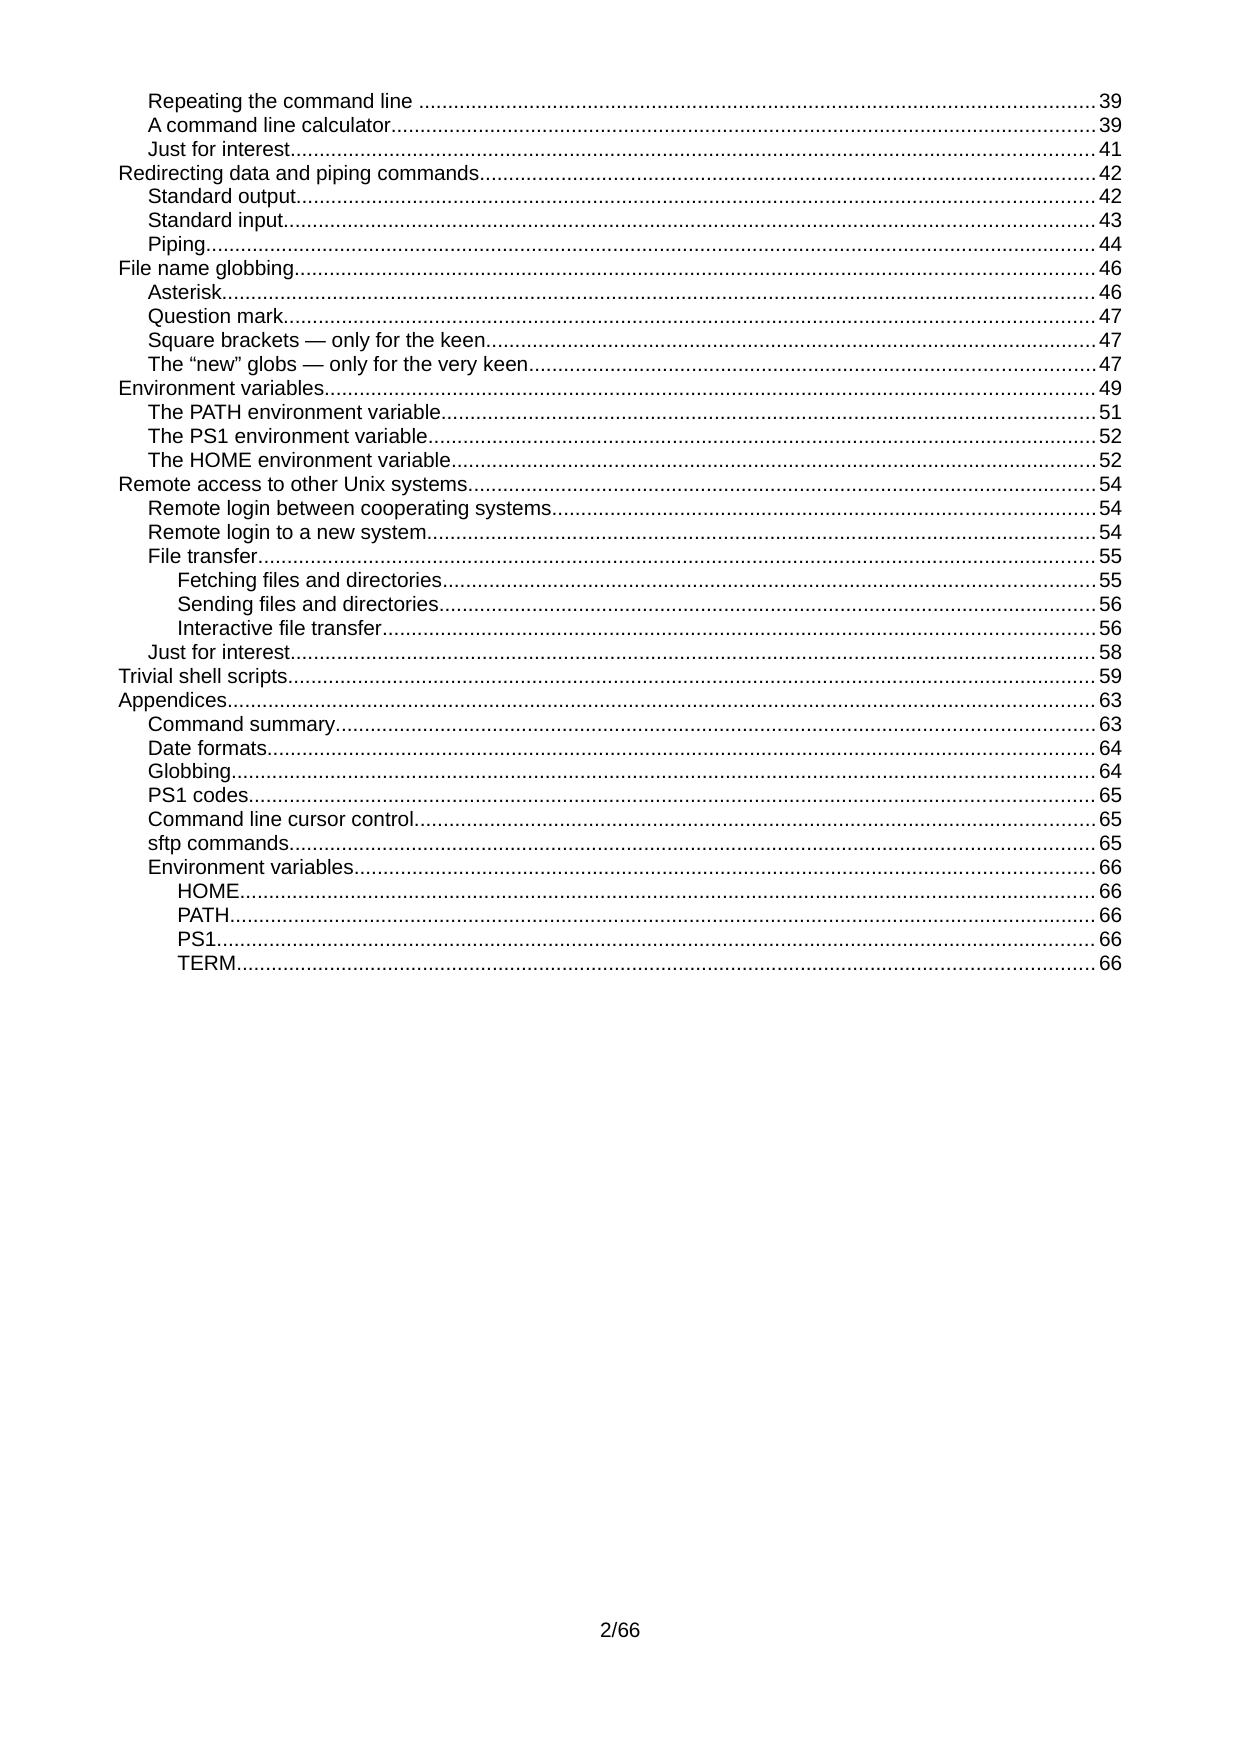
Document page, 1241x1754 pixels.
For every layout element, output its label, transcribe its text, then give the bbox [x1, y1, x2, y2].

text Interactive file transfer 56 [177, 616, 1122, 639]
text Remote access to other Unix systems 54 [118, 472, 1122, 496]
text The “new” globs — only for the very keen 47 [148, 352, 1122, 376]
text Standard input 43 [148, 208, 1122, 232]
text Square brackets — only for the keen 47 [148, 328, 1122, 352]
text Remote login between cooperating systems 54 [148, 496, 1122, 520]
text Sending files and directories 56 [177, 592, 1122, 616]
text File transfer 55 [148, 544, 1122, 568]
text Asterisk 46 [148, 280, 1122, 304]
text PATH 66 [177, 903, 1122, 927]
text A command line calculator 39 [148, 112, 1122, 136]
text Repeating the command line 39 [148, 88, 1122, 112]
text Standard output 42 [148, 184, 1122, 208]
text Just for interest 58 [148, 639, 1122, 663]
text Globbing 64 [148, 759, 1122, 783]
text Command line cursor control 65 [148, 807, 1122, 831]
text PS1 codes 65 [148, 783, 1122, 807]
text The PS1 environment variable 52 [148, 424, 1122, 448]
text Environment variables 66 [148, 855, 1122, 879]
text Date formats 64 [148, 735, 1122, 759]
text Remote login to a new system 54 [148, 520, 1122, 544]
text File name globbing 46 [118, 256, 1122, 280]
text Piping 44 [148, 232, 1122, 256]
text Fetching files and directories 55 [177, 568, 1122, 592]
text Redirecting data and piping commands 42 [118, 160, 1122, 184]
text Trivial shell scripts 59 [118, 663, 1122, 687]
text The PATH environment variable 51 [148, 400, 1122, 424]
text Question mark 47 [148, 304, 1122, 328]
text Appendices 63 [118, 687, 1122, 711]
text Environment variables 49 [118, 376, 1122, 400]
text HOME 66 [177, 879, 1122, 903]
text Just for interest 41 [148, 136, 1122, 160]
text Command summary 63 [148, 711, 1122, 735]
text TERM 66 [177, 951, 1122, 975]
text sftp commands 65 [148, 831, 1122, 855]
text The HOME environment variable 52 [148, 448, 1122, 472]
text PS1 66 [177, 927, 1122, 951]
